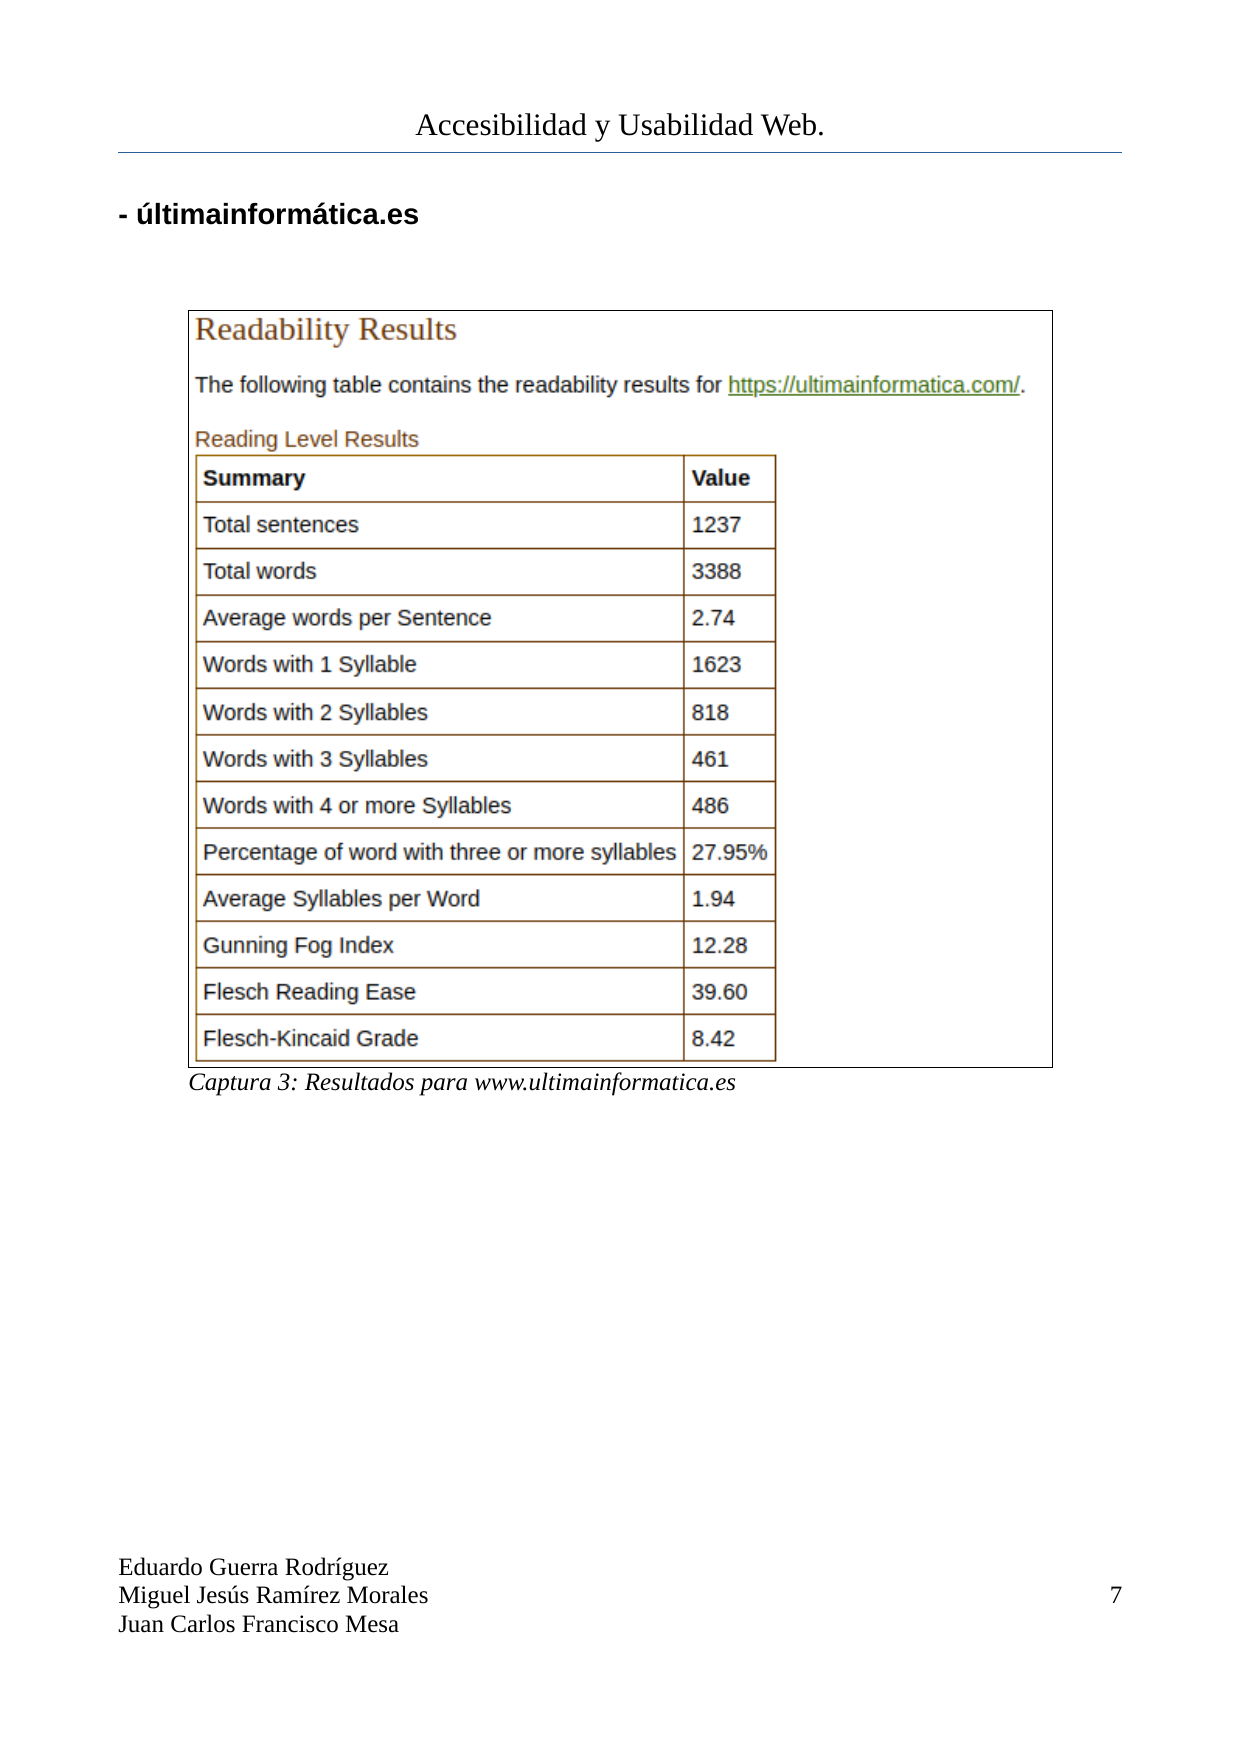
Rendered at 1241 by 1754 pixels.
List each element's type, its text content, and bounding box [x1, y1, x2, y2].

picture [189, 311, 1052, 1067]
subtitle - últimainformática.es [118, 197, 1122, 231]
text Captura 3: Resultados para www.ultimainformatica.es [188, 1068, 1052, 1096]
